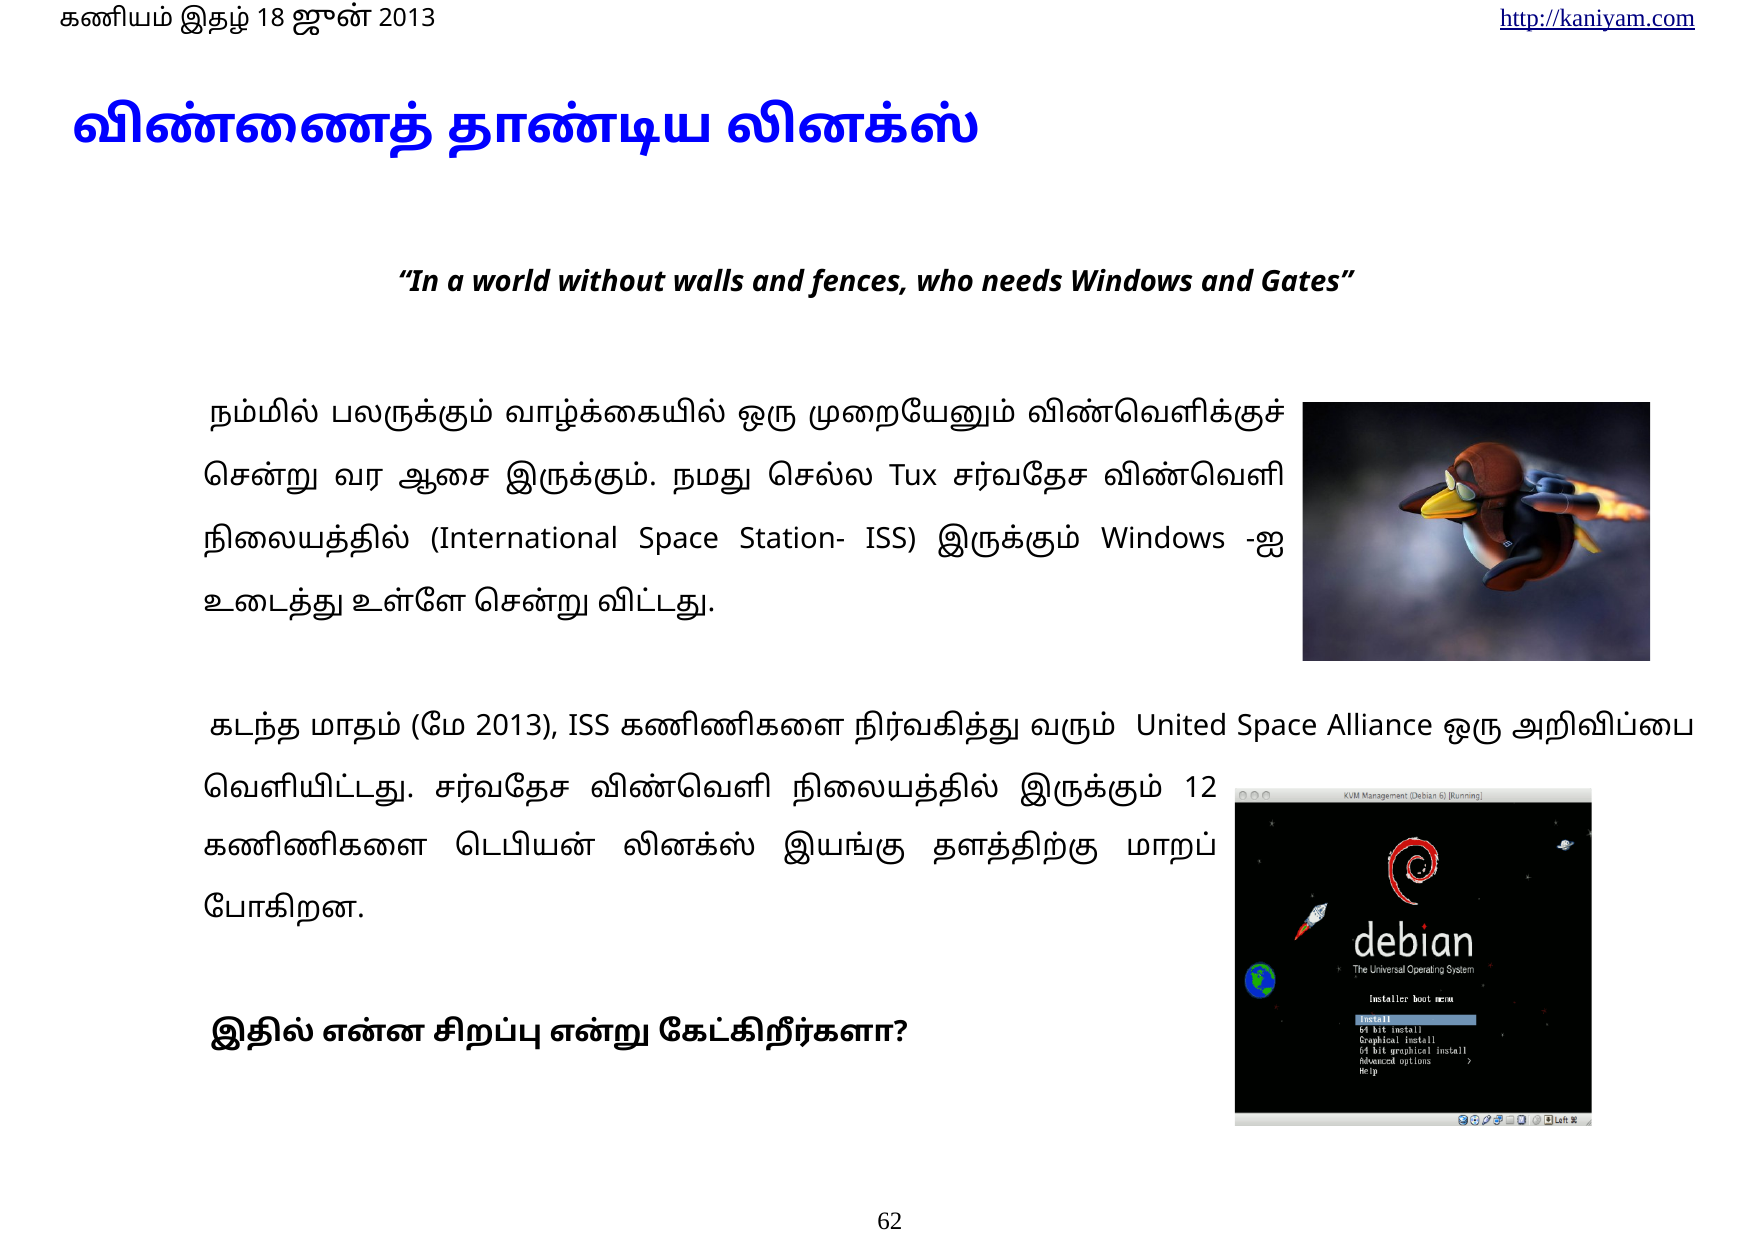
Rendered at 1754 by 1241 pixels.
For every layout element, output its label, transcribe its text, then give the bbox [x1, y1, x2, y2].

picture [1234, 788, 1592, 1126]
text இதில் என்ன சிறப்பு என்று கேட்கிறீர்களா? [203, 1011, 1234, 1053]
text [1592, 1011, 1695, 1053]
picture [1302, 402, 1651, 661]
subtitle “In a world without walls and fences, who needs Windows and Gates” [59, 260, 1695, 300]
text கடந்த மாதம் (மே 2013), ISS கணிணிகளை நிர்வகித்து வரும் United Space Alliance ஒரு அறிவிப்பை வெளியிட்டது. சர்வதேச விண்வெளி நிலையத்தில் இருக்கும் 12 கணிணிகளை டெபியன் லினக்ஸ் இயங்கு தளத்திற்கு மாறப் போகிறன. [203, 704, 1695, 929]
text நம்மில் பலருக்கும் வாழ்க்கையில் ஒரு முறையேனும் விண்வெளிக்குச் சென்று வர ஆசை இருக்கும். நமது செல்ல Tux சர்வதேச விண்வெளி நிலையத்தில் (International Space Station- ISS) இருக்கும் Windows -ஐ உடைத்து உள்ளே சென்று விட்டது. [203, 392, 1695, 623]
subtitle விண்ணைத் தாண்டிய லினக்ஸ் [59, 89, 1695, 163]
